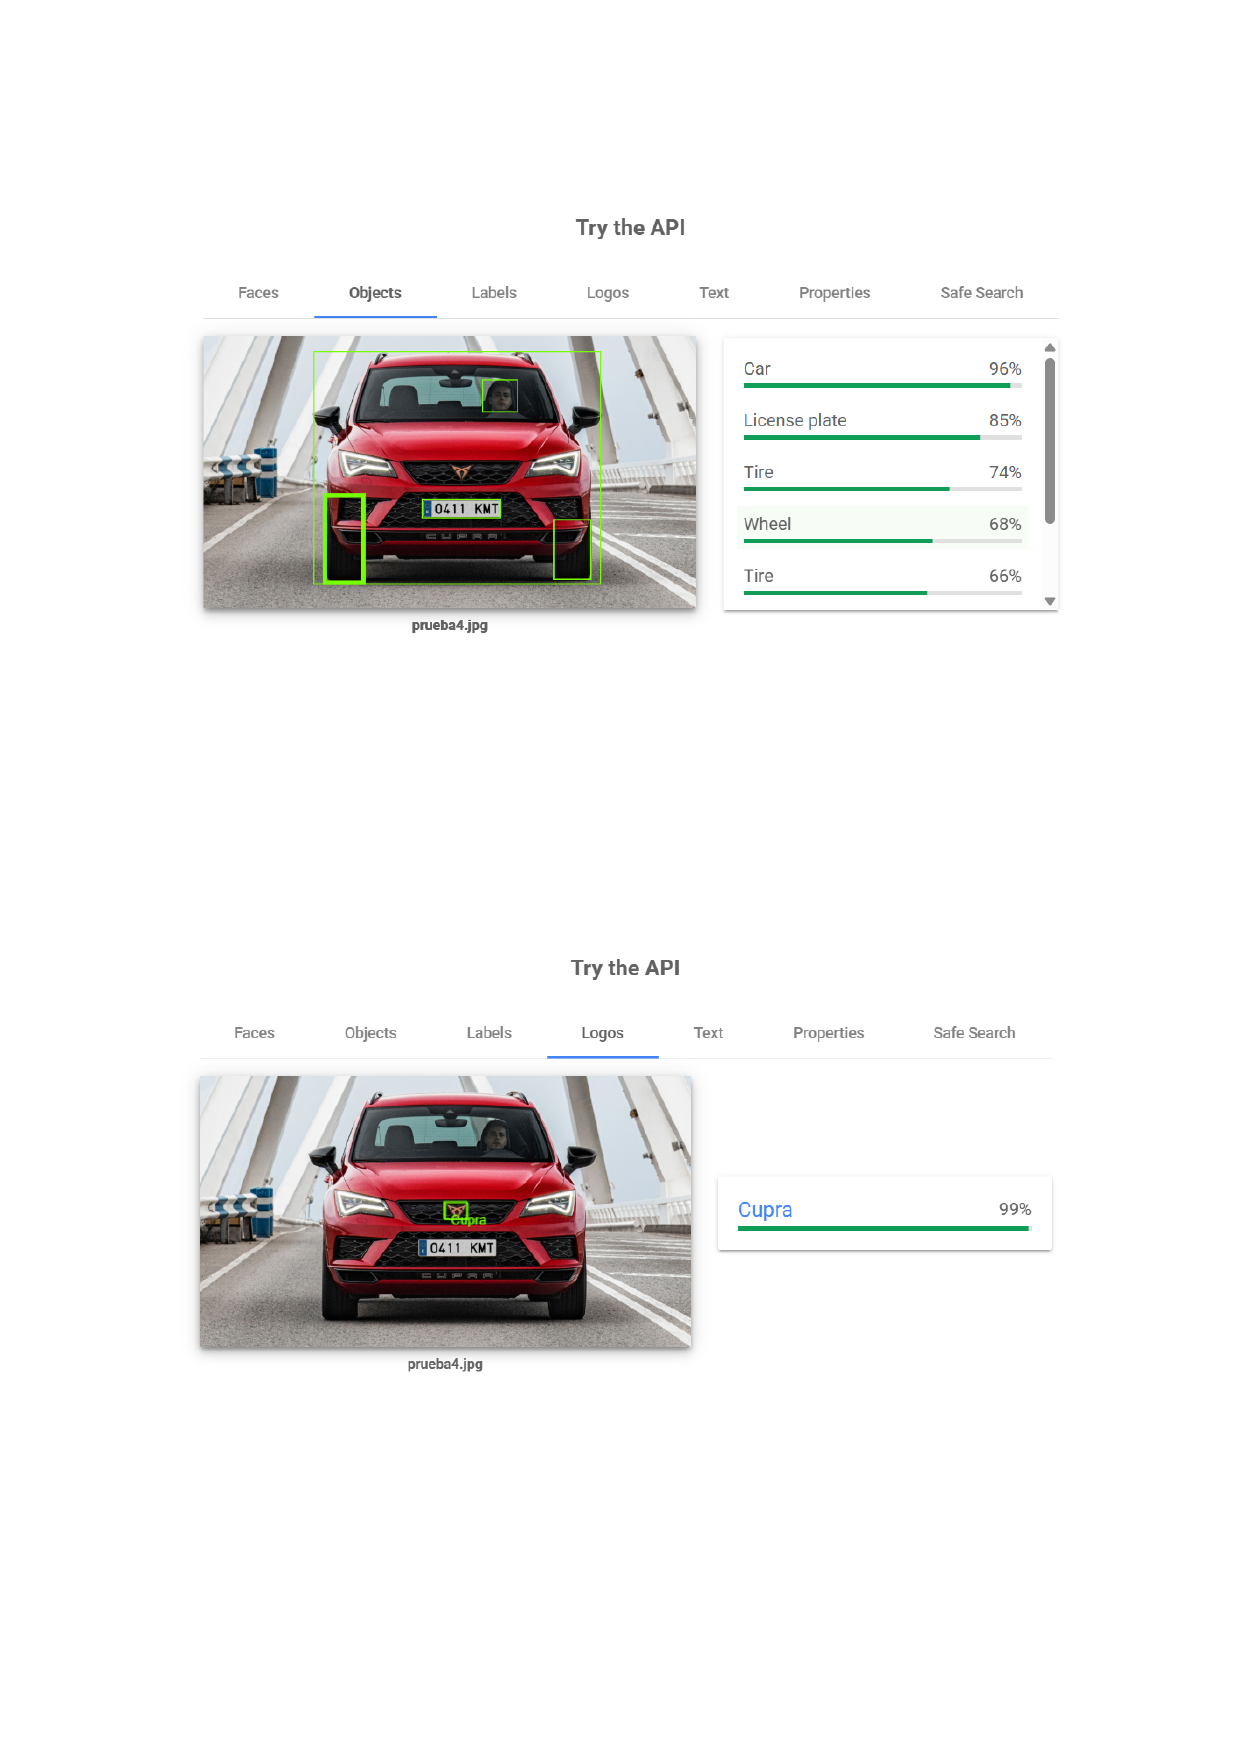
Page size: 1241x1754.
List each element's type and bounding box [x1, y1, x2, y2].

picture [118, 181, 1123, 642]
picture [118, 919, 1123, 1378]
